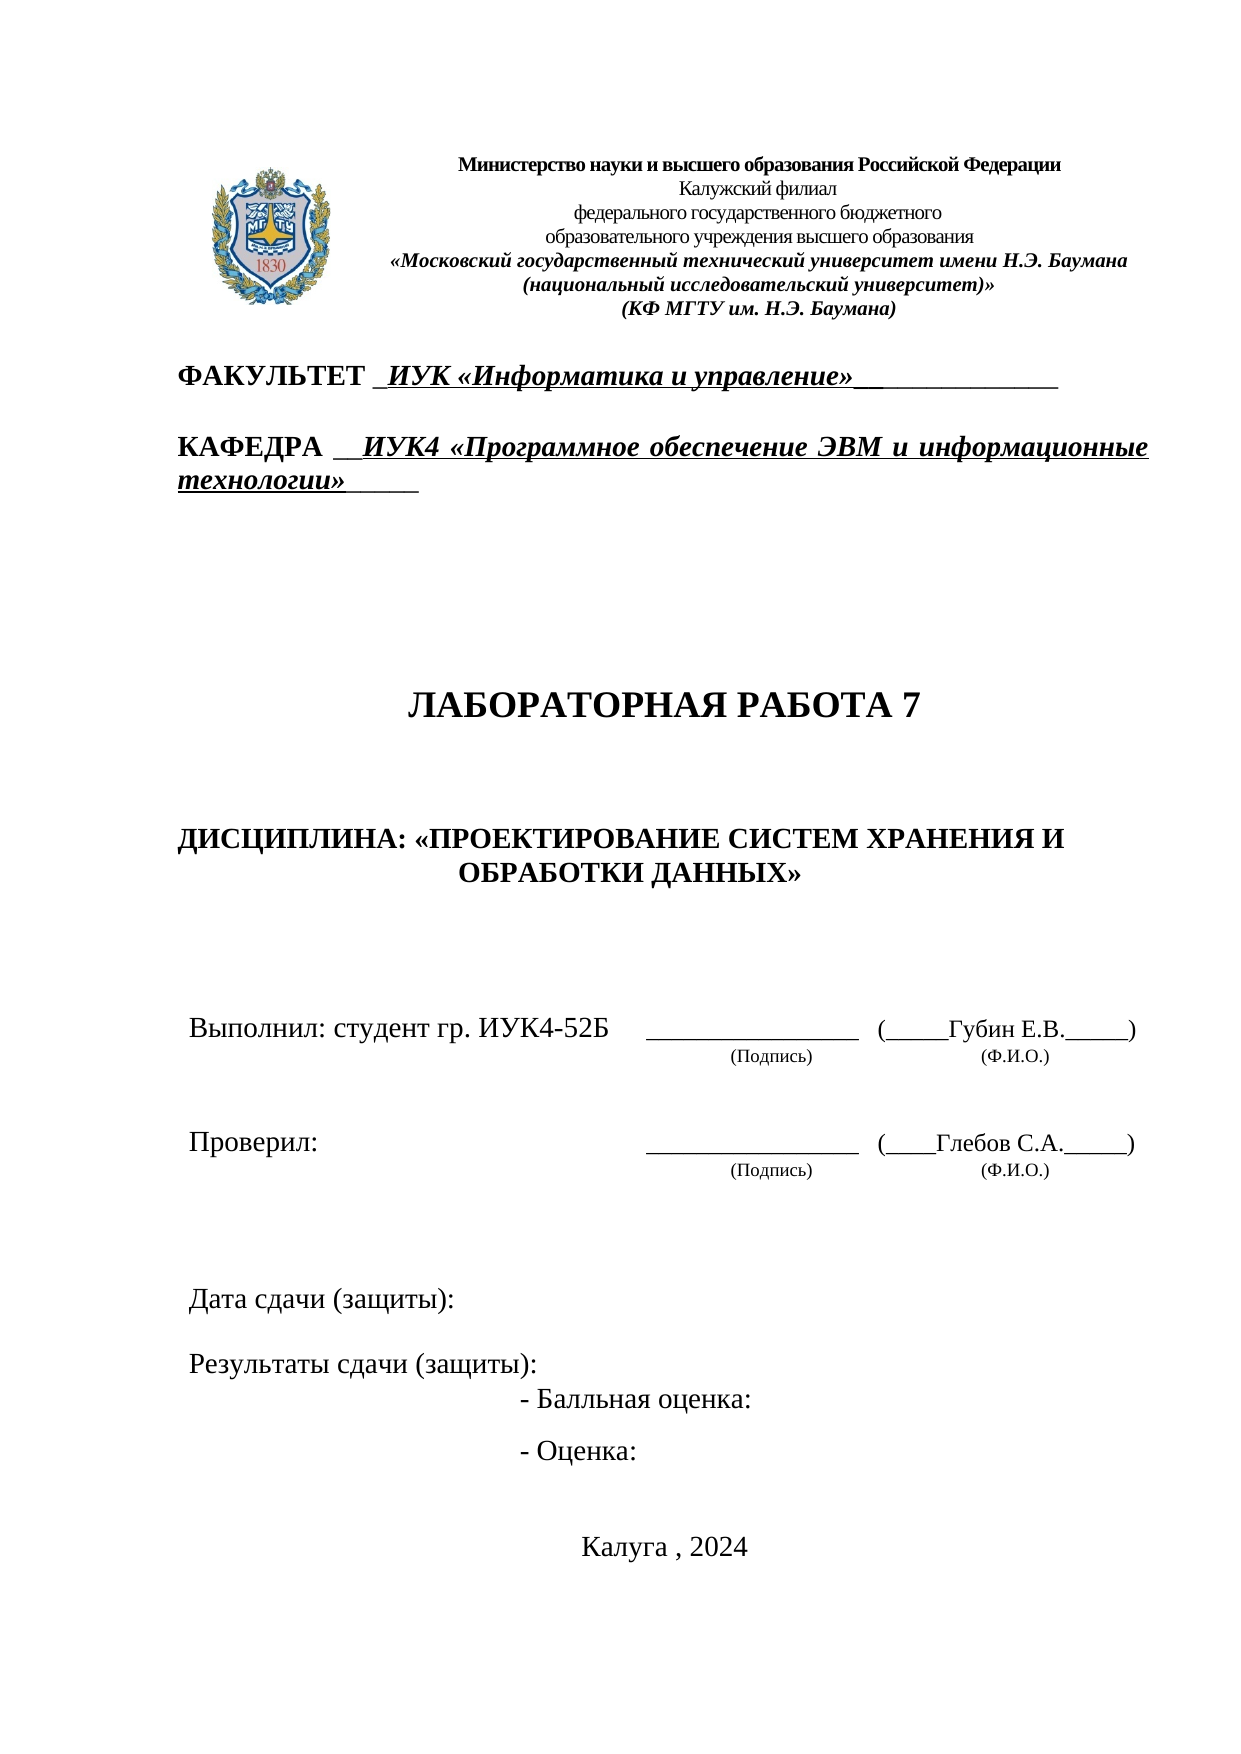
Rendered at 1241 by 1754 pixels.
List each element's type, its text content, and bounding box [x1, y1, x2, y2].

text ДИСЦИПЛИНА: «ПРОЕКТИРОВАНИЕ СИСТЕМ ХРАНЕНИЯ И ОБРАБОТКИ ДАННЫХ» [177, 822, 1152, 889]
table_cell - Балльная оценка: - Оценка: [508, 1381, 1174, 1496]
table_header Выполнил: студент гр. ИУК4-52Б [177, 989, 635, 1103]
text Калуга , 2024 [177, 1529, 1152, 1563]
picture [211, 167, 331, 305]
table_header [189, 152, 354, 320]
table_cell Дата сдачи (защиты): Результаты сдачи (защиты): [177, 1217, 1174, 1381]
table_cell Проверил: [177, 1103, 635, 1217]
text ФАКУЛЬТЕТ _ИУК «Информатика и управление»______________ [177, 358, 1152, 391]
table_header _________________ (_____Губин Е.В._____) (Подпись) (Ф.И.О.) [635, 989, 1174, 1103]
table_header Министерство науки и высшего образования Российской Федерации Калужский филиал федерального государственного бюджетного образовательного учреждения высшего образования «Московский государственный технический университет имени Н.Э. Баумана (национальный исследовательский университет)» (КФ МГТУ им. Н.Э. Баумана) [354, 152, 1166, 320]
text ЛАБОРАТОРНАЯ РАБОТА 7 [177, 683, 1152, 726]
text КАФЕДРА __ИУК4 «Программное обеспечение ЭВМ и информационные технологии»_____ [177, 429, 1152, 496]
table_cell [177, 1381, 508, 1496]
table_cell _________________ (____Глебов С.А._____) (Подпись) (Ф.И.О.) [635, 1103, 1174, 1217]
